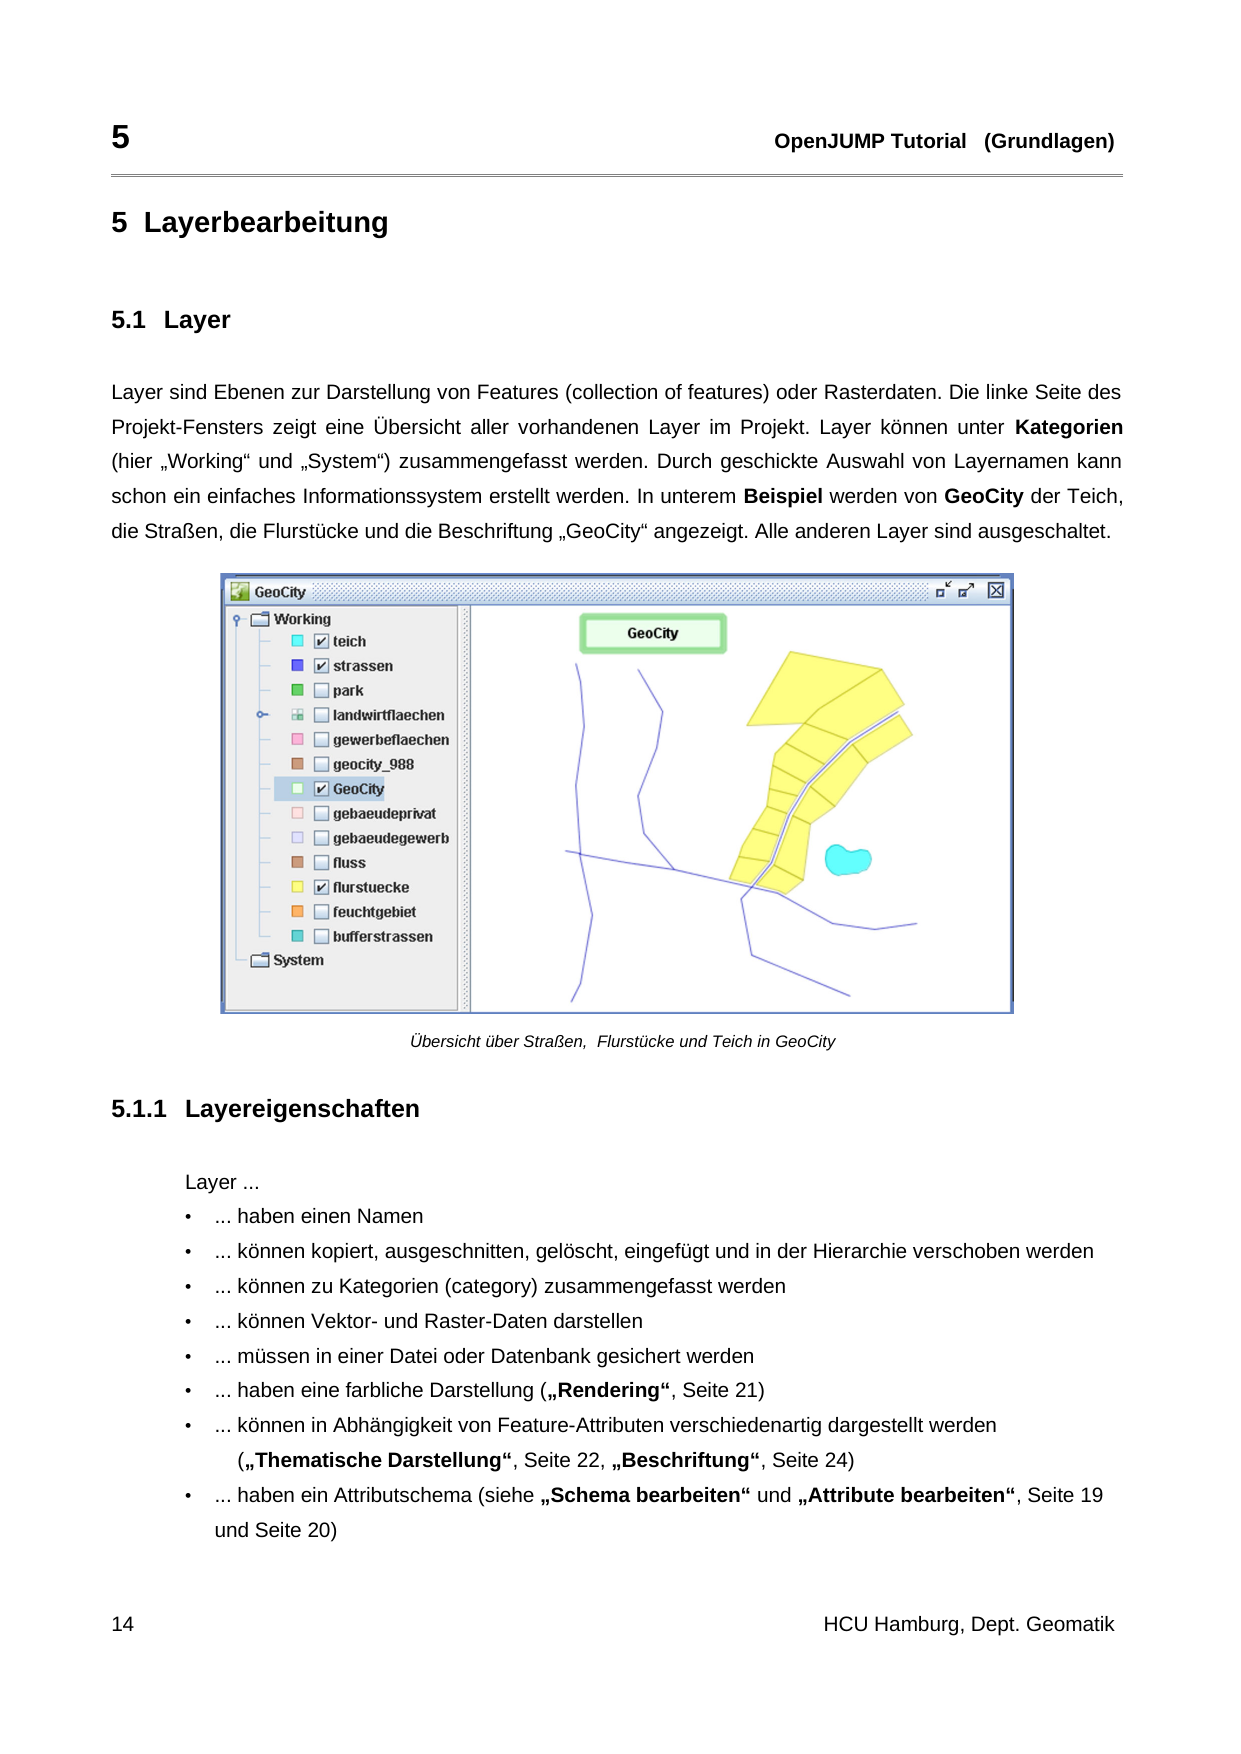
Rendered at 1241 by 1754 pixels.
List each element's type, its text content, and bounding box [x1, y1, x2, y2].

subtitle Layereigenschaften [111, 1095, 1123, 1123]
subtitle Layerbearbeitung [111, 206, 1123, 238]
text Layer ... [185, 1170, 1123, 1194]
list ... können in Abhängigkeit von Feature-Attributen verschiedenartig dargestellt werden („Thematische Darstellung“, Seite 21, „Beschriftung“, Seite 23) [185, 1414, 1123, 1472]
list ... haben einen Namen [185, 1205, 1123, 1228]
text Layer sind Ebenen zur Darstellung von Features (collection of features) oder Rasterdaten. Die linke Seite des Projekt-Fensters zeigt eine Übersicht aller vorhandenen Layer im Projekt. Layer können unter Kategorien (hier „Working“ und „System“) zusammengefasst werden. Durch geschickte Auswahl von Layernamen kann schon ein einfaches Informationssystem erstellt werden. In unterem Beispiel werden von GeoCity der Teich, die Straßen, die Flurstücke und die Beschriftung „GeoCity“ angezeigt. Alle anderen Layer sind ausgeschaltet. [111, 381, 1123, 543]
list ... können Vektor- und Raster-Daten darstellen [185, 1309, 1123, 1333]
list ... haben ein Attributschema (siehe „Schema bearbeiten“ und „Attribute bearbeiten“, Seite 18 und Seite 19) [185, 1483, 1123, 1542]
picture [220, 573, 1014, 1014]
list ... können zu Kategorien (category) zusammengefasst werden [185, 1275, 1123, 1298]
text Übersicht über Straßen, Flurstücke und Teich in GeoCity [111, 1033, 1123, 1051]
list ... können kopiert, ausgeschnitten, gelöscht, eingefügt und in der Hierarchie verschoben werden [185, 1240, 1123, 1263]
list ... haben eine farbliche Darstellung („Rendering“, Seite 20) [185, 1379, 1123, 1402]
subtitle Layer [111, 305, 1123, 333]
list ... müssen in einer Datei oder Datenbank gesichert werden [185, 1344, 1123, 1368]
